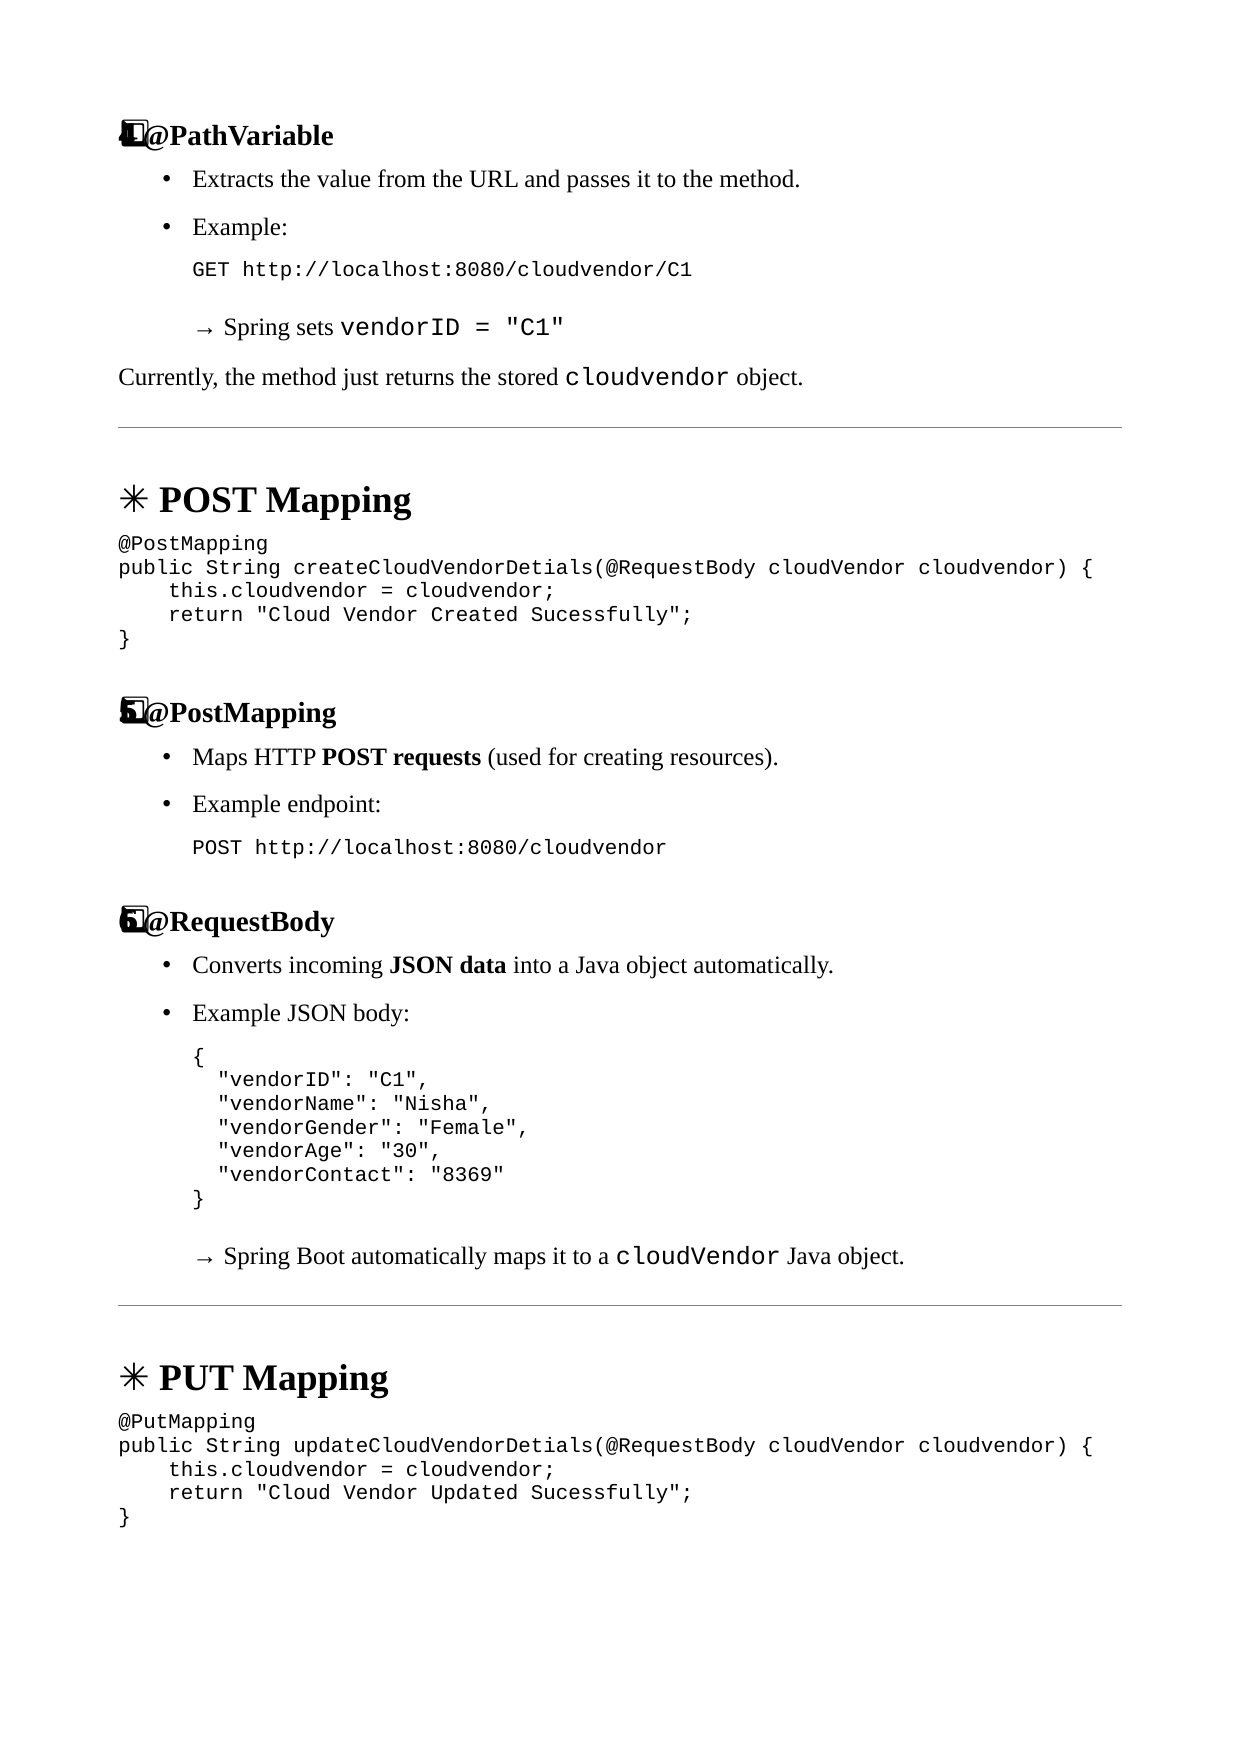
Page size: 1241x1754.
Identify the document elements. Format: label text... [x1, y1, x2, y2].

text this.cloudvendor = cloudvendor; [118, 1459, 1122, 1482]
list Example: [162, 212, 1122, 241]
text Currently, the method just returns the stored cloudvendor object. [118, 362, 1122, 393]
list "vendorGender": "Female", [162, 1117, 1122, 1140]
list Converts incoming JSON data into a Java object automatically. [162, 951, 1122, 979]
text return "Cloud Vendor Created Sucessfully"; [118, 604, 1122, 628]
list Example endpoint: [162, 789, 1122, 818]
subtitle 6️⃣ @RequestBody [118, 904, 1122, 938]
text public String updateCloudVendorDetials(@RequestBody cloudVendor cloudvendor) { [118, 1435, 1122, 1459]
text public String createCloudVendorDetials(@RequestBody cloudVendor cloudvendor) { [118, 557, 1122, 581]
text } [118, 628, 1122, 651]
subtitle ✳️ PUT Mapping [118, 1356, 1122, 1399]
list { [162, 1046, 1122, 1069]
text return "Cloud Vendor Updated Sucessfully"; [118, 1482, 1122, 1506]
subtitle 4️⃣ @PathVariable [118, 118, 1122, 152]
text @PutMapping [118, 1411, 1122, 1435]
list → Spring sets vendorID = "C1" [162, 312, 1122, 343]
list "vendorContact": "8369" [162, 1164, 1122, 1188]
list Maps HTTP POST requests (used for creating resources). [162, 742, 1122, 770]
text } [118, 1506, 1122, 1530]
list Example JSON body: [162, 998, 1122, 1027]
list GET http://localhost:8080/cloudvendor/C1 [162, 259, 1122, 283]
list → Spring Boot automatically maps it to a cloudVendor Java object. [162, 1241, 1122, 1272]
text @PostMapping [118, 533, 1122, 557]
list POST http://localhost:8080/cloudvendor [162, 837, 1122, 860]
text this.cloudvendor = cloudvendor; [118, 581, 1122, 604]
subtitle 5️⃣ @PostMapping [118, 696, 1122, 729]
list } [162, 1188, 1122, 1211]
list Extracts the value from the URL and passes it to the method. [162, 164, 1122, 193]
subtitle ✳️ POST Mapping [118, 478, 1122, 521]
list "vendorAge": "30", [162, 1140, 1122, 1164]
list "vendorID": "C1", [162, 1069, 1122, 1093]
list "vendorName": "Nisha", [162, 1093, 1122, 1117]
